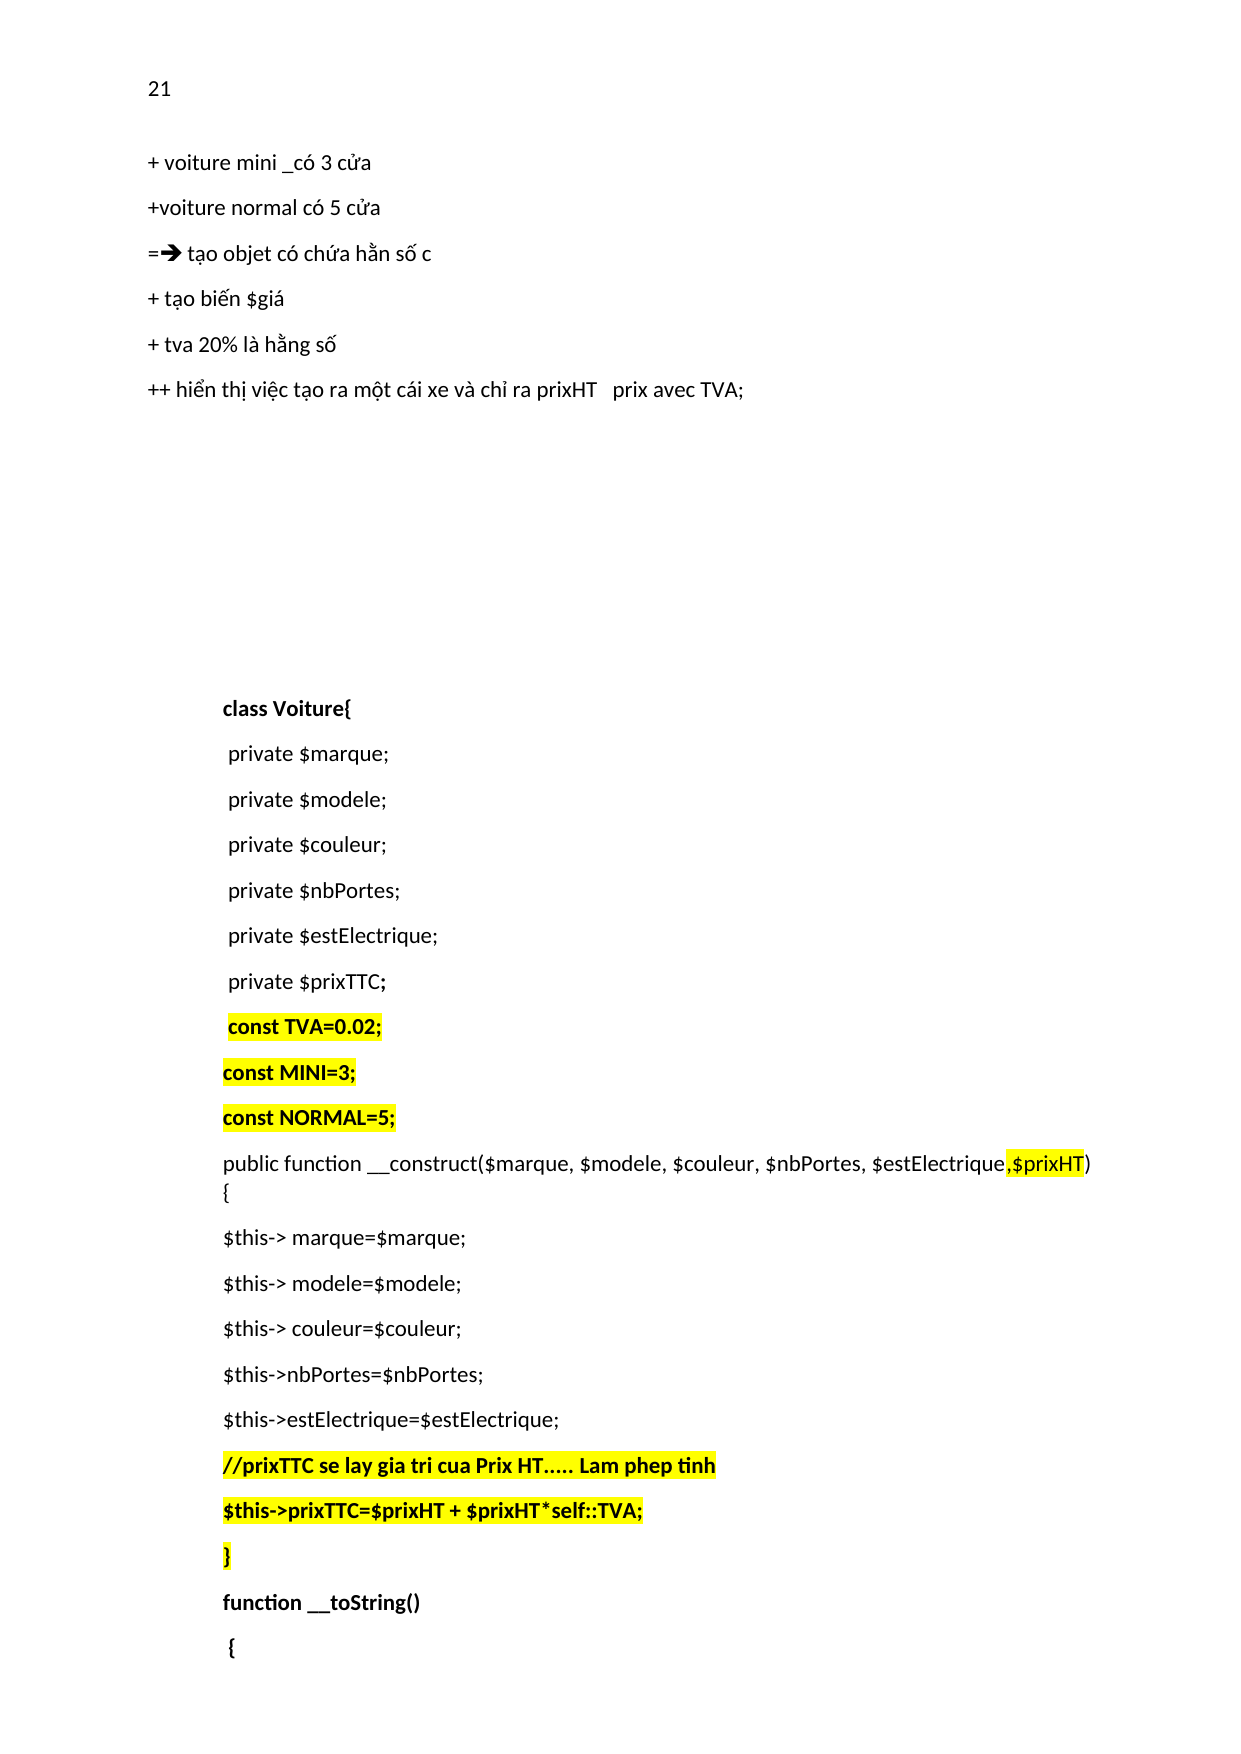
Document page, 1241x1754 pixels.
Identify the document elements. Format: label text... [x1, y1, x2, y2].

text ++ hiển thị việc tạo ra một cái xe và chỉ ra prixHT prix avec TVA; [148, 375, 1093, 403]
list function __toString() [223, 1588, 1093, 1616]
text = tạo objet có chứa hằn số c [148, 239, 1093, 267]
list private $marque; [223, 739, 1093, 767]
list $this->estElectrique=$estElectrique; [223, 1406, 1093, 1433]
list public function __construct($marque, $modele, $couleur, $nbPortes, $estElectrique,$prixHT){ [223, 1149, 1093, 1206]
list private $couleur; [223, 830, 1093, 858]
list const NORMAL=5; [223, 1103, 1093, 1132]
list class Voiture{ [223, 694, 1093, 722]
list const MINI=3; [223, 1058, 1093, 1086]
list { [223, 1633, 1093, 1661]
list $this->prixTTC=$prixHT + $prixHT*self::TVA; [223, 1497, 1093, 1524]
text + voiture mini _có 3 cửa [148, 148, 1093, 176]
text +voiture normal có 5 cửa [148, 193, 1093, 221]
list private $estElectrique; [223, 921, 1093, 949]
list $this-> couleur=$couleur; [223, 1314, 1093, 1342]
list private $nbPortes; [223, 876, 1093, 904]
text + tva 20% là hằng số [148, 330, 1093, 358]
list private $modele; [223, 785, 1093, 813]
list $this->nbPortes=$nbPortes; [223, 1360, 1093, 1388]
list private $prixTTC; [223, 967, 1093, 995]
list //prixTTC se lay gia tri cua Prix HT..... Lam phep tinh [223, 1451, 1093, 1479]
list $this-> marque=$marque; [223, 1223, 1093, 1251]
list $this-> modele=$modele; [223, 1269, 1093, 1297]
list const TVA=0.02; [223, 1012, 1093, 1041]
list } [223, 1542, 1093, 1570]
text + tạo biến $giá [148, 284, 1093, 312]
